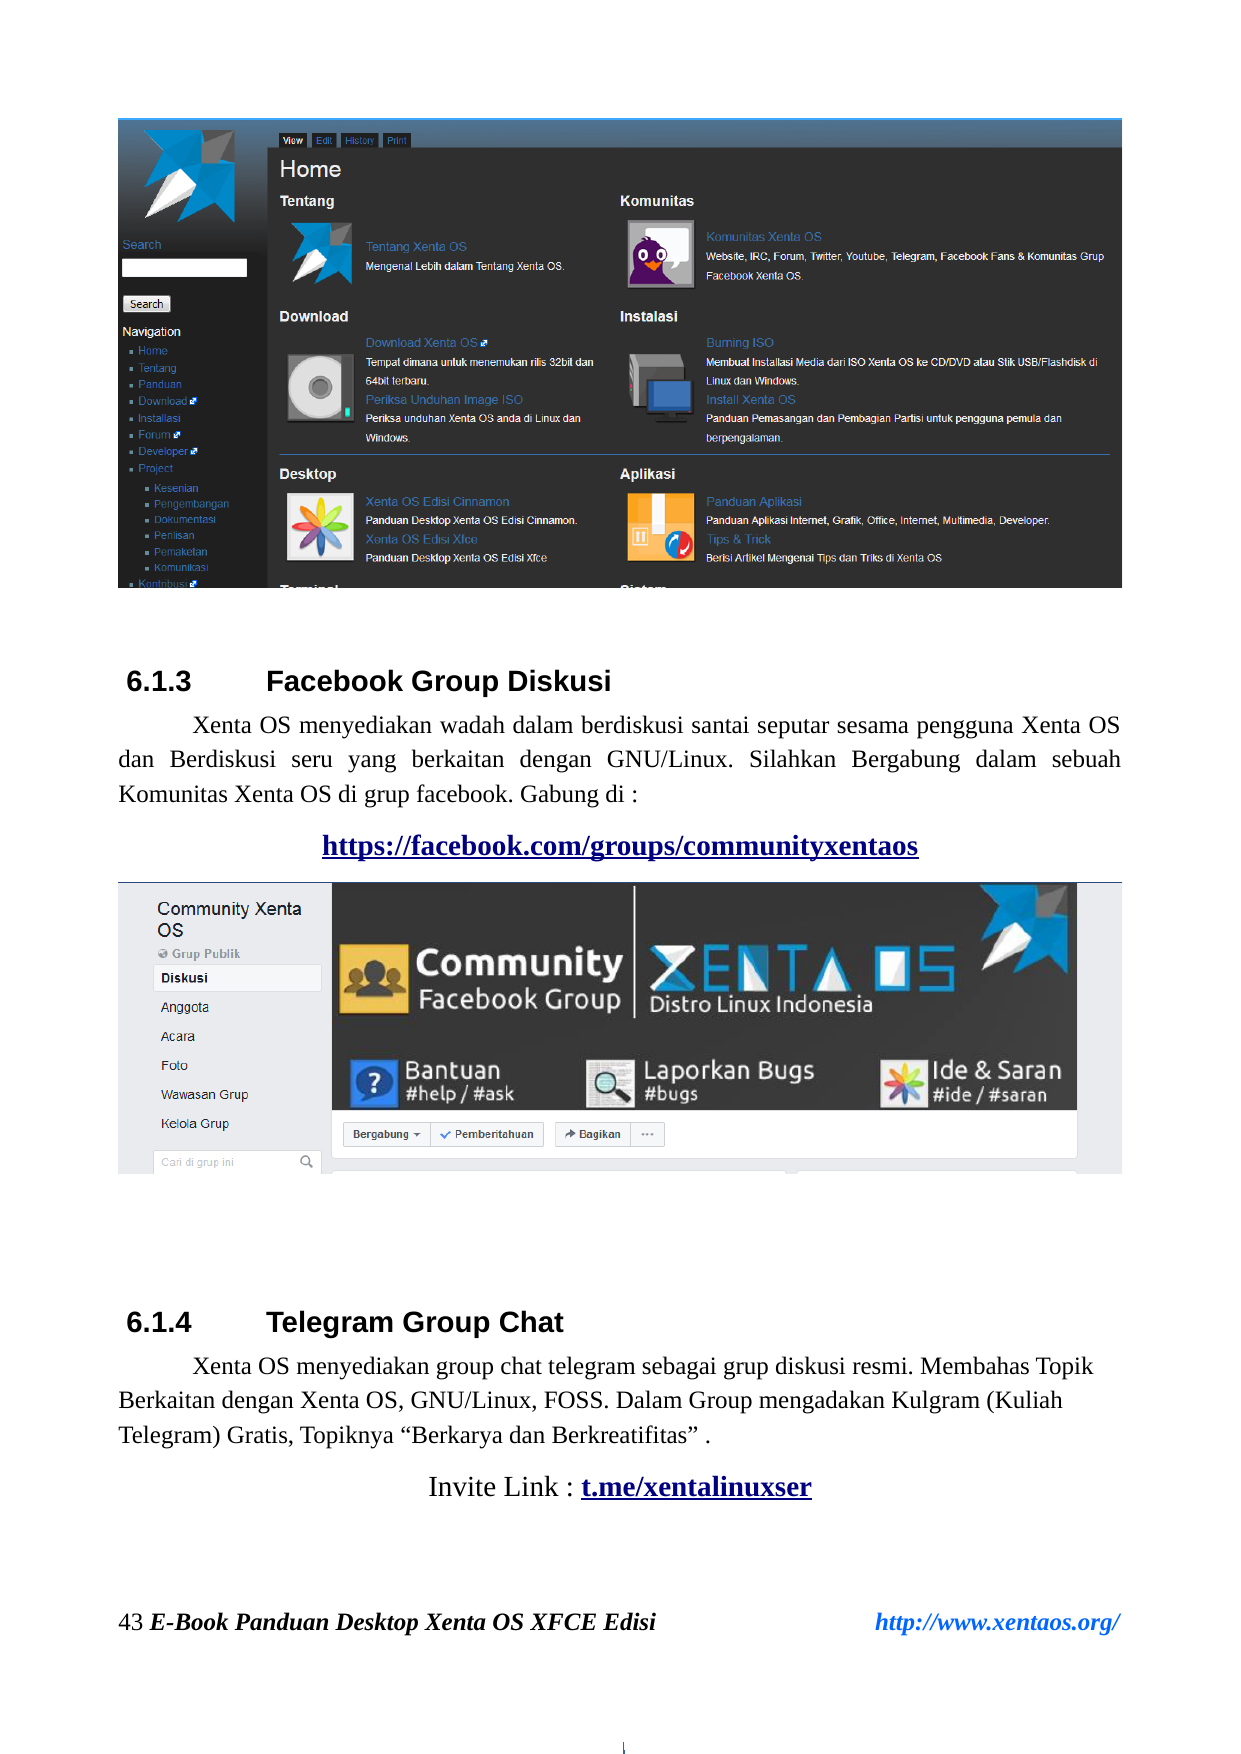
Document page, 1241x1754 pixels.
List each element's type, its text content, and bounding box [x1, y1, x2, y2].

text https://facebook.com/groups/communityxentaos [118, 828, 1122, 861]
picture [118, 882, 1123, 1174]
subtitle Telegram Group Chat [118, 1305, 1122, 1338]
text Invite Link : t.me/xentalinuxser [118, 1469, 1122, 1502]
text Xenta OS menyediakan wadah dalam berdiskusi santai seputar sesama pengguna Xenta OS dan Berdiskusi seru yang berkaitan dengan GNU/Linux. Silahkan Bergabung dalam sebuah Komunitas Xenta OS di grup facebook. Gabung di : [118, 710, 1122, 807]
picture [118, 118, 1123, 588]
text Xenta OS menyediakan group chat telegram sebagai grup diskusi resmi. Membahas Topik Berkaitan dengan Xenta OS, GNU/Linux, FOSS. Dalam Group mengadakan Kulgram (Kuliah Telegram) Gratis, Topiknya “Berkarya dan Berkreatifitas” . [118, 1351, 1122, 1449]
subtitle Facebook Group Diskusi [118, 663, 1122, 697]
